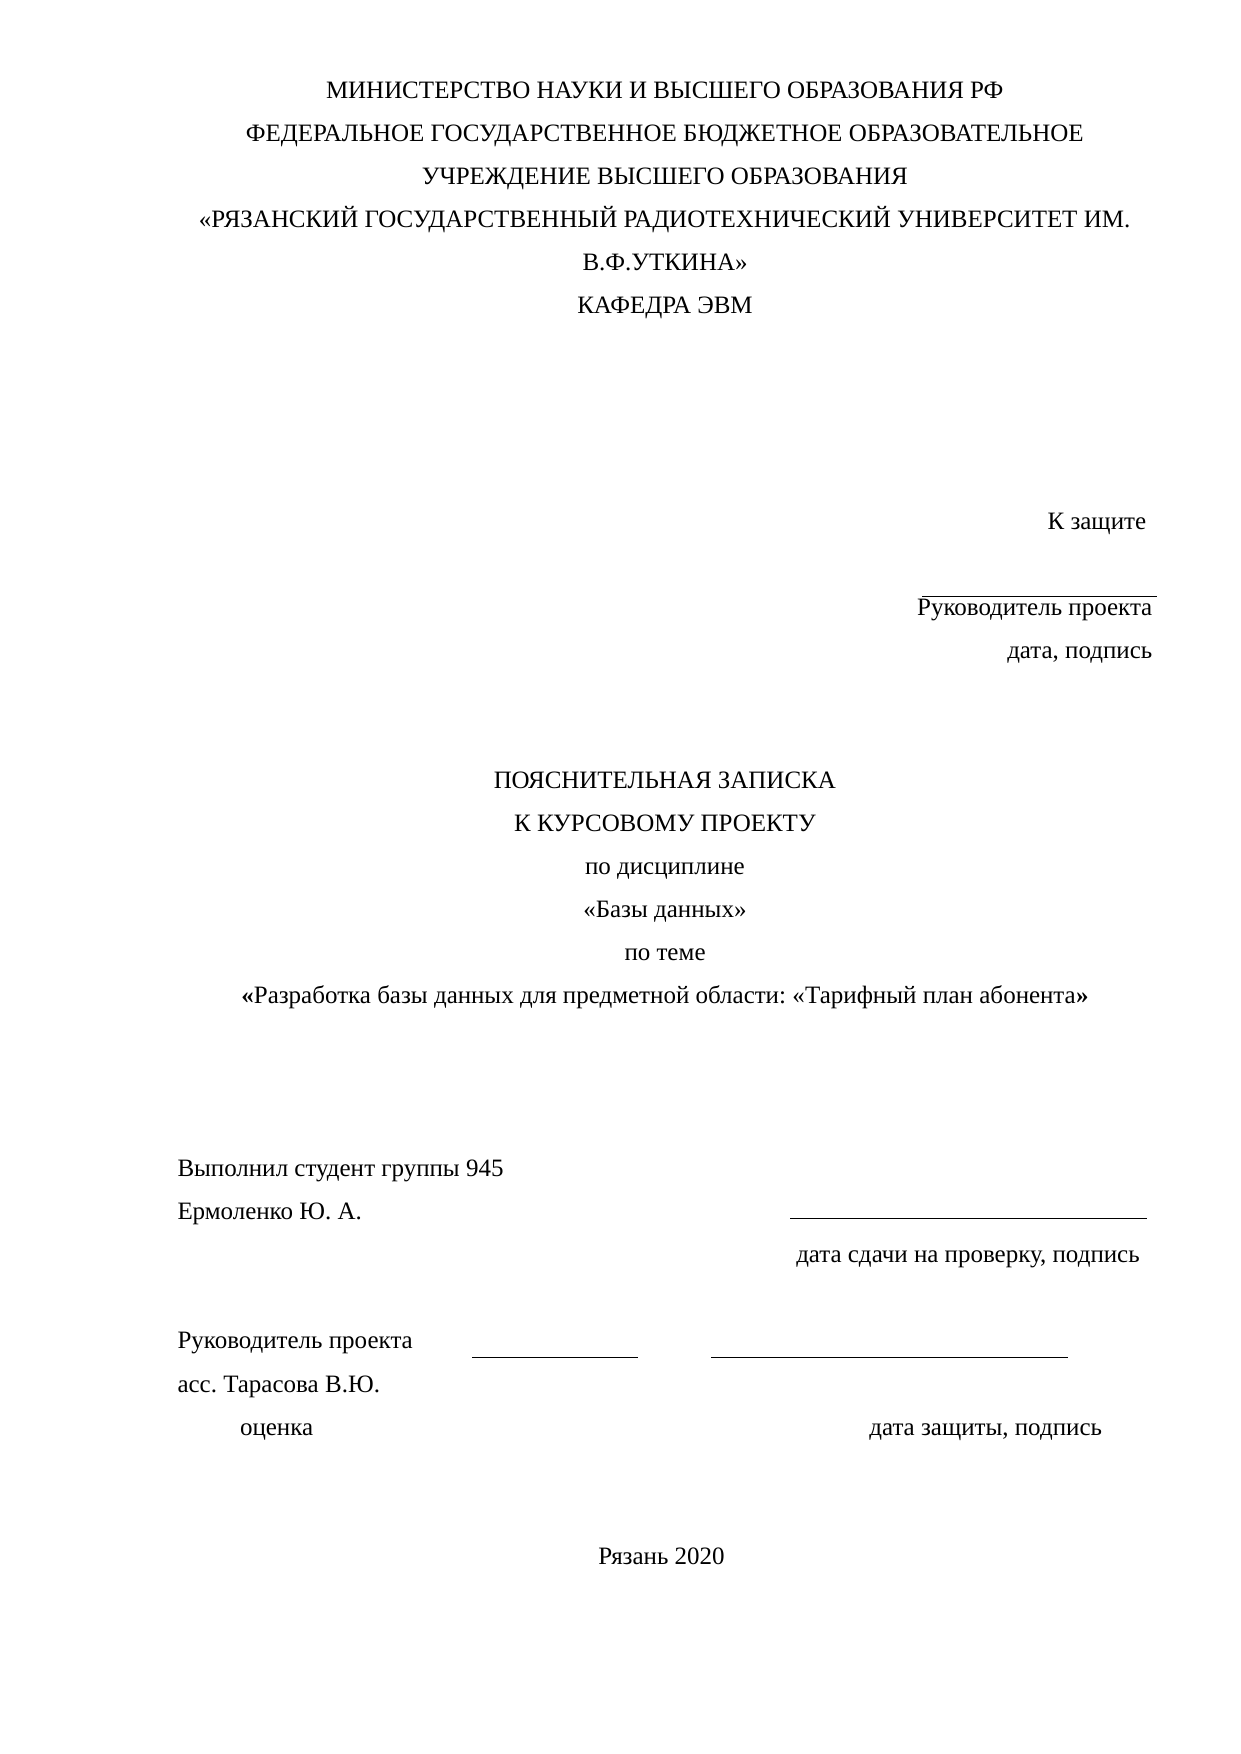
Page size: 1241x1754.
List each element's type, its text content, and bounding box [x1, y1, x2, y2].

text Руководитель проекта [177, 592, 1152, 621]
text Рязань 2020 [177, 1541, 1152, 1570]
text ПОЯСНИТЕЛЬНАЯ ЗАПИСКА К КУРСОВОМУ ПРОЕКТУ по дисциплине «Базы данных» [177, 722, 1152, 923]
text ФЕДЕРАЛЬНОЕ ГОСУДАРСТВЕННОЕ БЮДЖЕТНОЕ ОБРАЗОВАТЕЛЬНОЕ УЧРЕЖДЕНИЕ ВЫСШЕГО ОБРАЗОВАНИЯ [177, 118, 1152, 190]
text по теме «Разработка базы данных для предметной области: «Тарифный план абонента» [177, 937, 1152, 1009]
text Руководитель проекта асс. Тарасова В.Ю. оценка дата защиты, подпись [177, 1326, 1152, 1441]
text «РЯЗАНСКИЙ ГОСУДАРСТВЕННЫЙ РАДИОТЕХНИЧЕСКИЙ УНИВЕРСИТЕТ ИМ. В.Ф.УТКИНА» [177, 204, 1152, 276]
text МИНИСТЕРСТВО НАУКИ И ВЫСШЕГО ОБРАЗОВАНИЯ РФ [177, 75, 1152, 104]
text К защите [177, 506, 1152, 535]
text дата, подпись [177, 636, 1152, 664]
text Выполнил студент группы 945 Ермоленко Ю. А. дата сдачи на проверку, подпись [177, 1153, 1152, 1268]
text КАФЕДРА ЭВМ [177, 291, 1152, 319]
